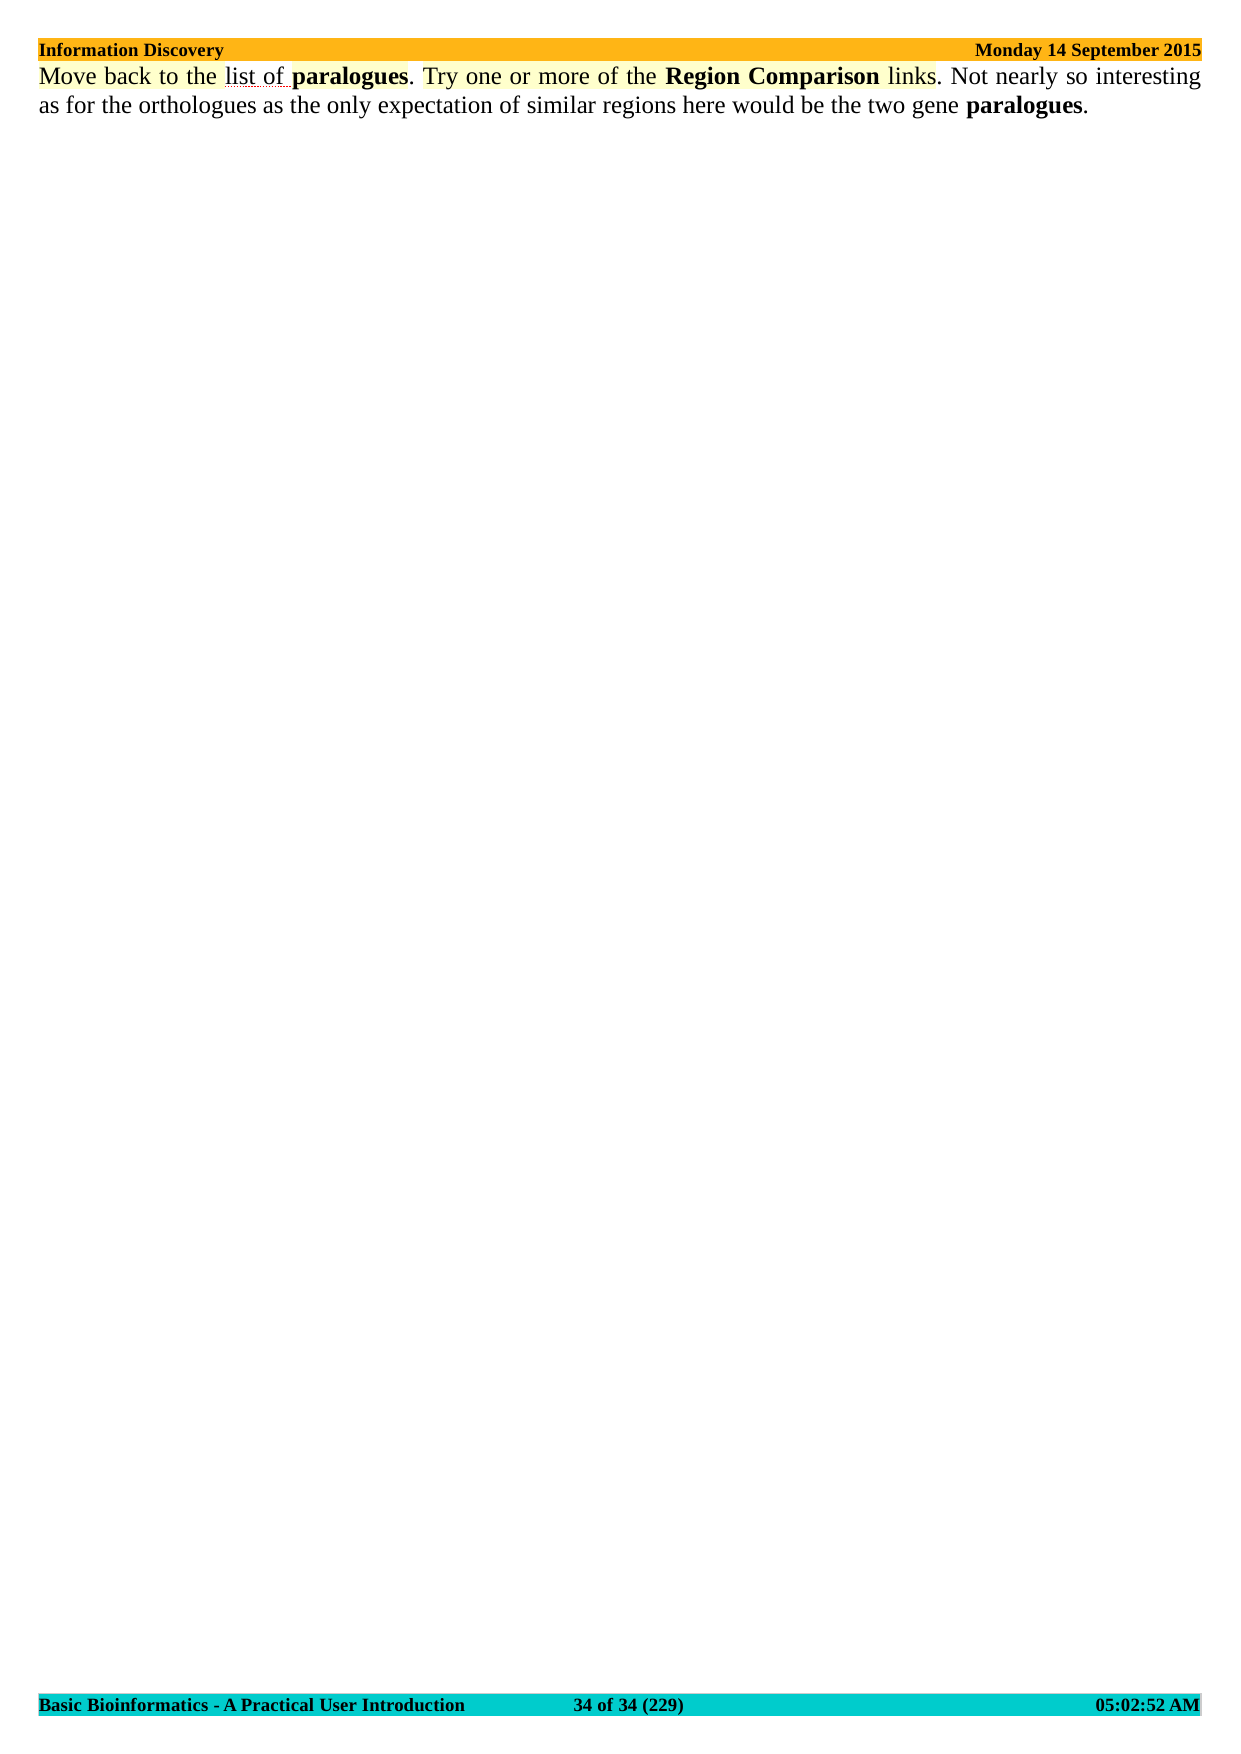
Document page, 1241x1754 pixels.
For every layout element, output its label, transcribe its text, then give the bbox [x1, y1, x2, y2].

text Move back to the list of paralogues. Try one or more of the Region Comparison links. Not nearly so interesting as for the orthologues as the only expectation of similar regions here would be the two gene paralogues. [38, 61, 1202, 119]
